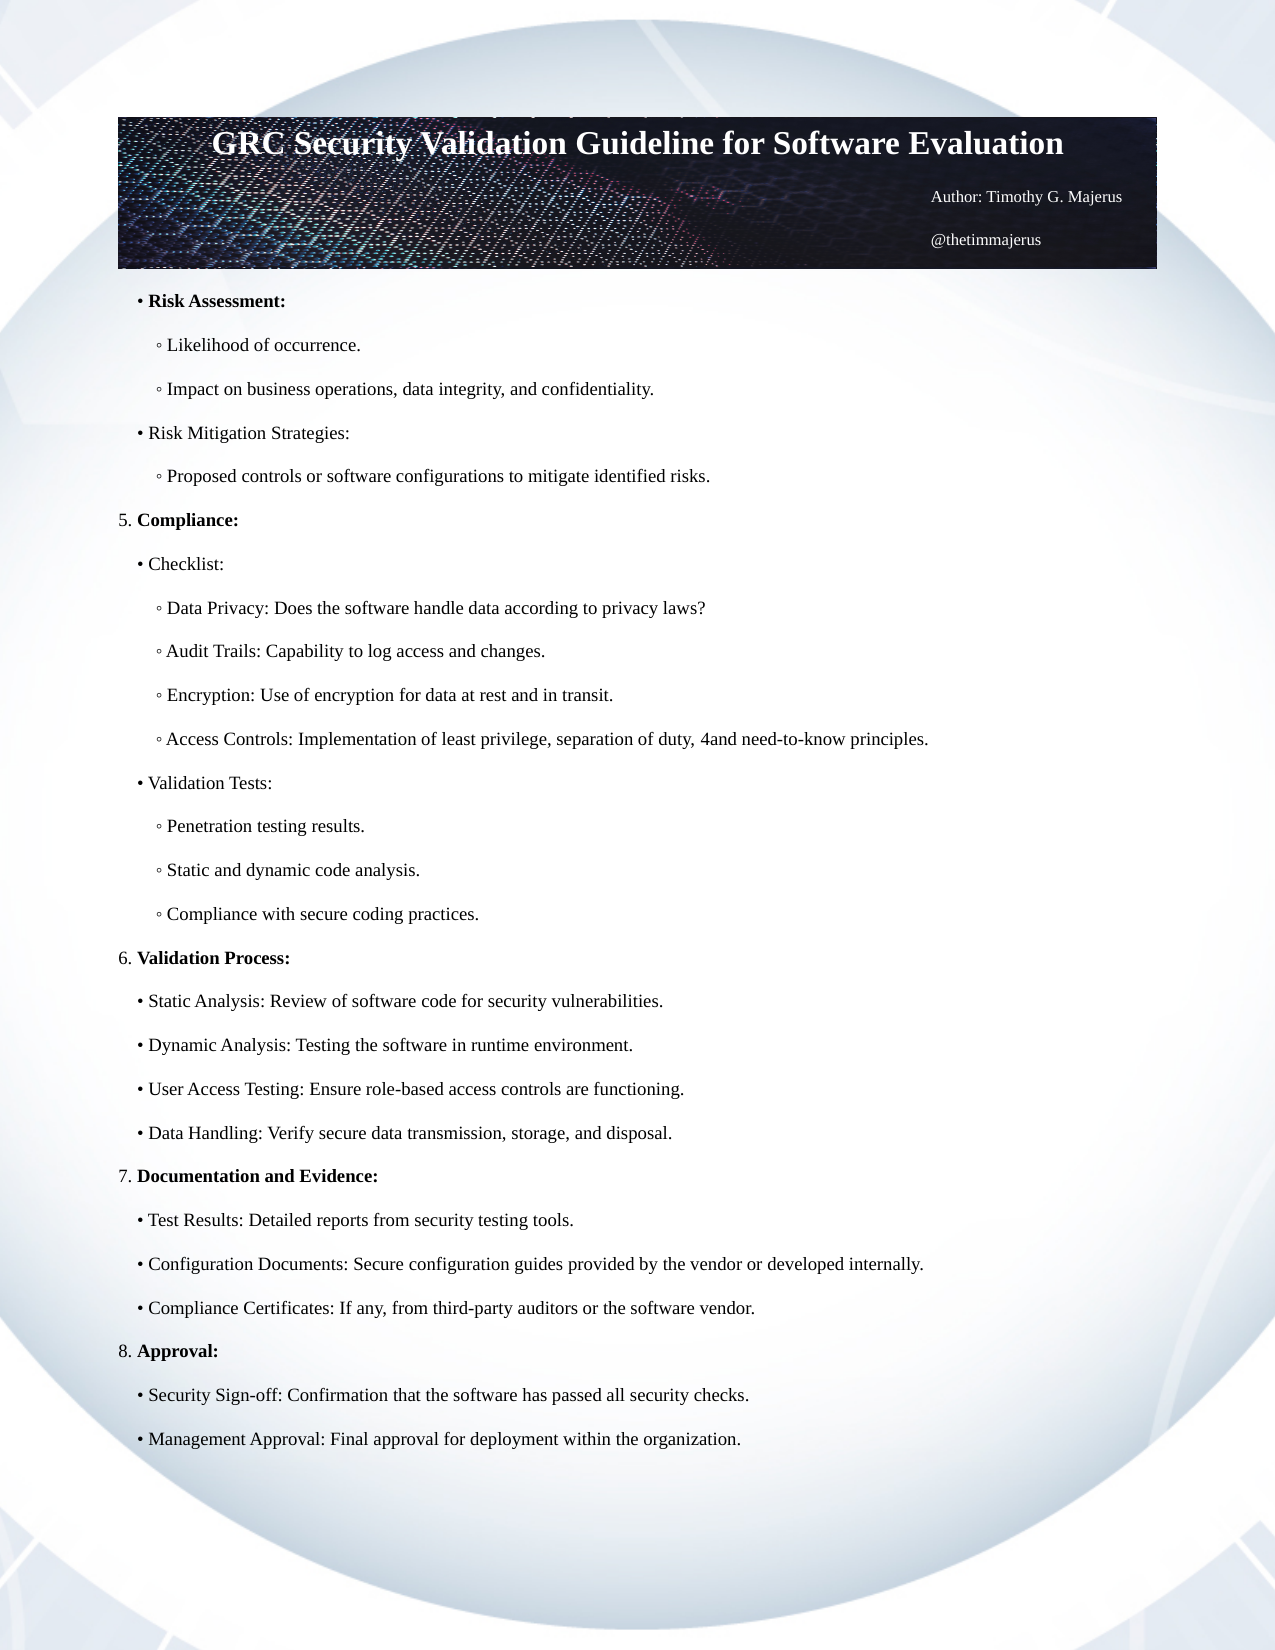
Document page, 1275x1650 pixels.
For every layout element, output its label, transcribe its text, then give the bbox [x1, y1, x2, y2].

text ◦ Compliance with secure coding practices. [118, 881, 1157, 924]
text ◦ Audit Trails: Capability to log access and changes. [118, 618, 1157, 662]
text • Security Sign-off: Confirmation that the software has passed all security checks. [118, 1362, 1157, 1406]
text 5. Compliance: [118, 487, 1157, 531]
text ◦ Impact on business operations, data integrity, and confidentiality. [118, 356, 1157, 399]
text • Compliance Certificates: If any, from third-party auditors or the software vendor. [118, 1274, 1157, 1318]
text • Configuration Documents: Secure configuration guides provided by the vendor or developed internally. [118, 1231, 1157, 1274]
text ◦ Data Privacy: Does the software handle data according to privacy laws? [118, 574, 1157, 618]
text • Checklist: [118, 531, 1157, 574]
text • Risk Assessment: [118, 268, 1157, 312]
text ◦ Proposed controls or software configurations to mitigate identified risks. [118, 443, 1157, 487]
text • Validation Tests: [118, 749, 1157, 793]
text 7. Documentation and Evidence: [118, 1143, 1157, 1187]
text • Dynamic Analysis: Testing the software in runtime environment. [118, 1012, 1157, 1056]
text • Risk Mitigation Strategies: [118, 399, 1157, 443]
text ◦ Likelihood of occurrence. [118, 312, 1157, 356]
text • User Access Testing: Ensure role-based access controls are functioning. [118, 1056, 1157, 1099]
text 8. Approval: [118, 1318, 1157, 1362]
text ◦ Penetration testing results. [118, 793, 1157, 837]
text • Static Analysis: Review of software code for security vulnerabilities. [118, 968, 1157, 1012]
text • Management Approval: Final approval for deployment within the organization. [118, 1406, 1157, 1449]
text ◦ Encryption: Use of encryption for data at rest and in transit. [118, 662, 1157, 706]
text 6. Validation Process: [118, 924, 1157, 968]
text ◦ Access Controls: Implementation of least privilege, separation of duty, 4and need-to-know principles. [118, 706, 1157, 749]
text • Data Handling: Verify secure data transmission, storage, and disposal. [118, 1099, 1157, 1143]
text • Test Results: Detailed reports from security testing tools. [118, 1187, 1157, 1231]
picture [0, 0, 1275, 1650]
text ◦ Static and dynamic code analysis. [118, 837, 1157, 881]
